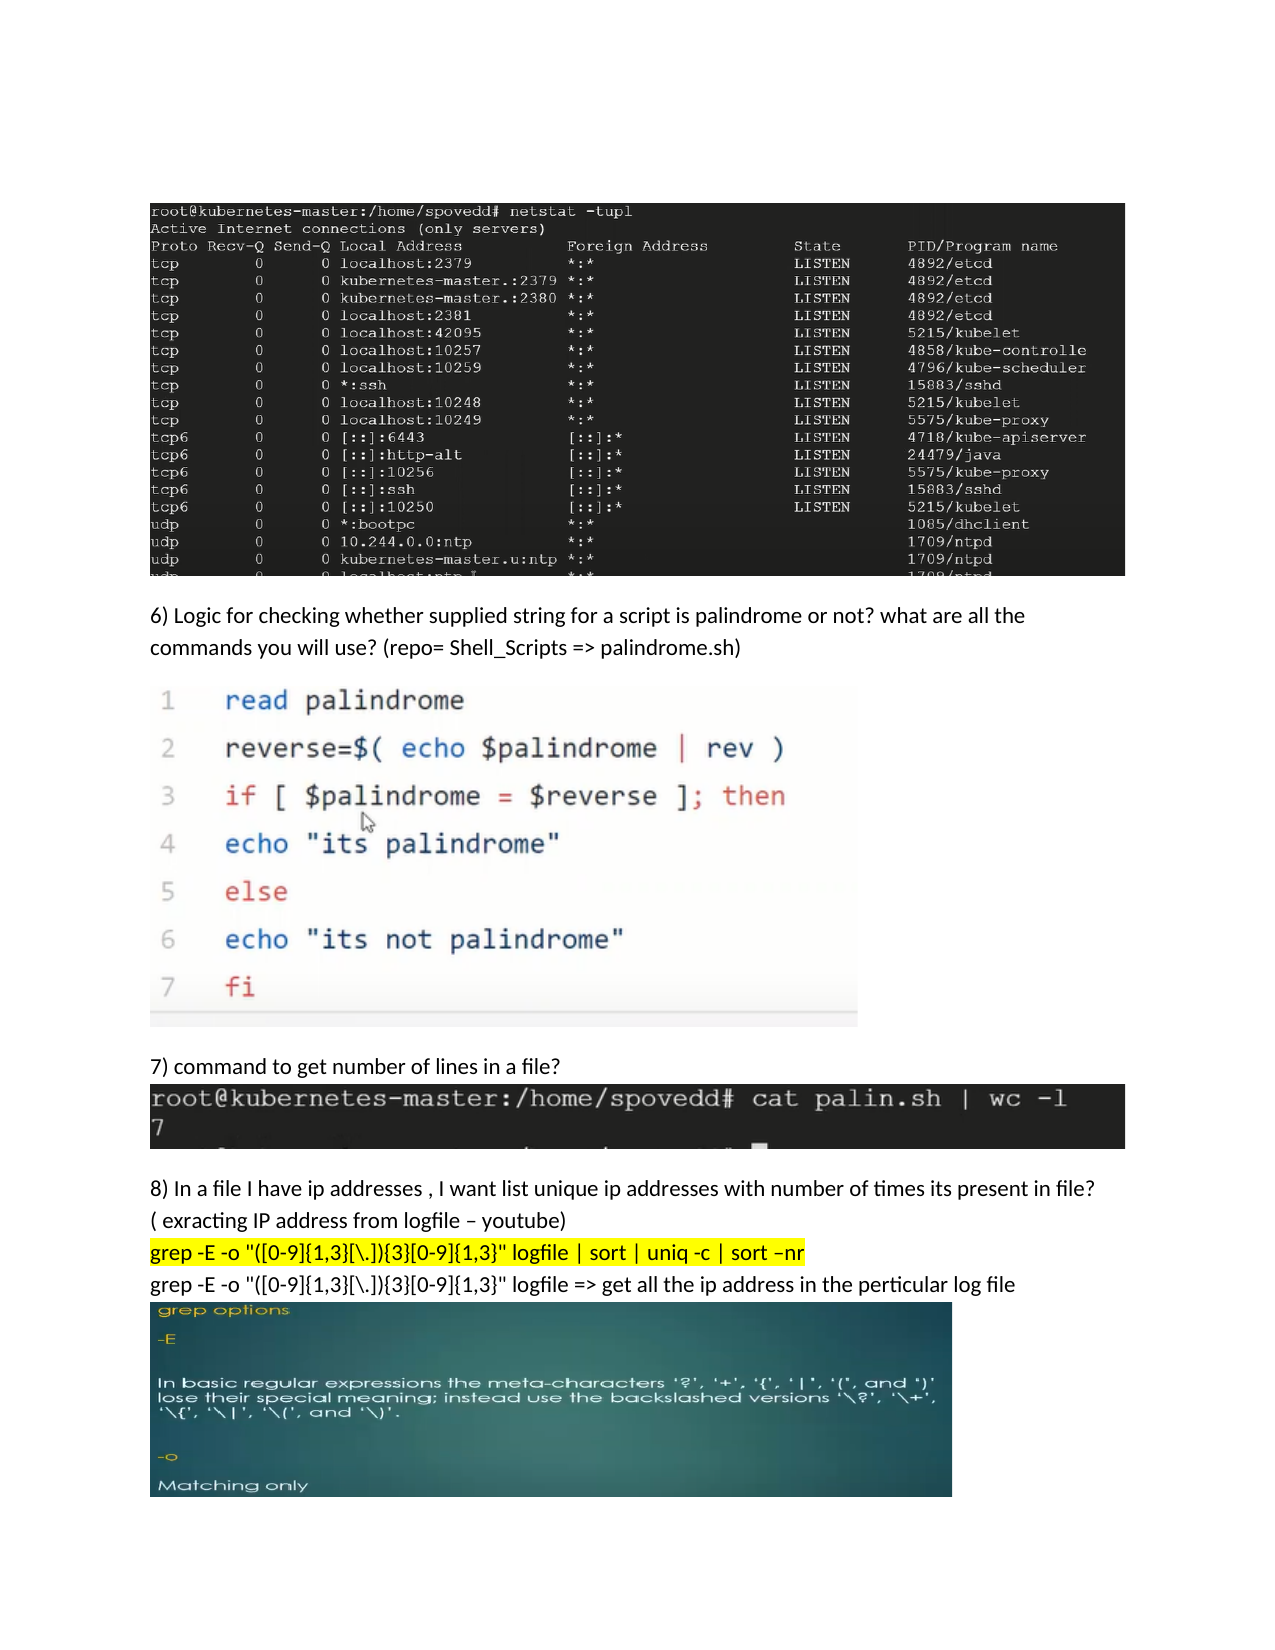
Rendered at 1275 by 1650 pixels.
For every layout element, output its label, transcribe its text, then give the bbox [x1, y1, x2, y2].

text 6) Logic for checking whether supplied string for a script is palindrome or not? what are all the commands you will use? (repo= Shell_Scripts => palindrome.sh) [150, 601, 1125, 661]
text grep -E -o "([0-9]{1,3}[\.]){3}[0-9]{1,3}" logfile | sort | uniq -c | sort –nr [150, 1238, 1125, 1266]
text 8) In a file I have ip addresses , I want list unique ip addresses with number of times its present in file? ( exracting IP address from logfile – youtube) [150, 1174, 1125, 1234]
text grep -E -o "([0-9]{1,3}[\.]){3}[0-9]{1,3}" logfile => get all the ip address in the perticular log file [150, 1270, 1125, 1298]
text 7) command to get number of lines in a file? [150, 1052, 1125, 1084]
